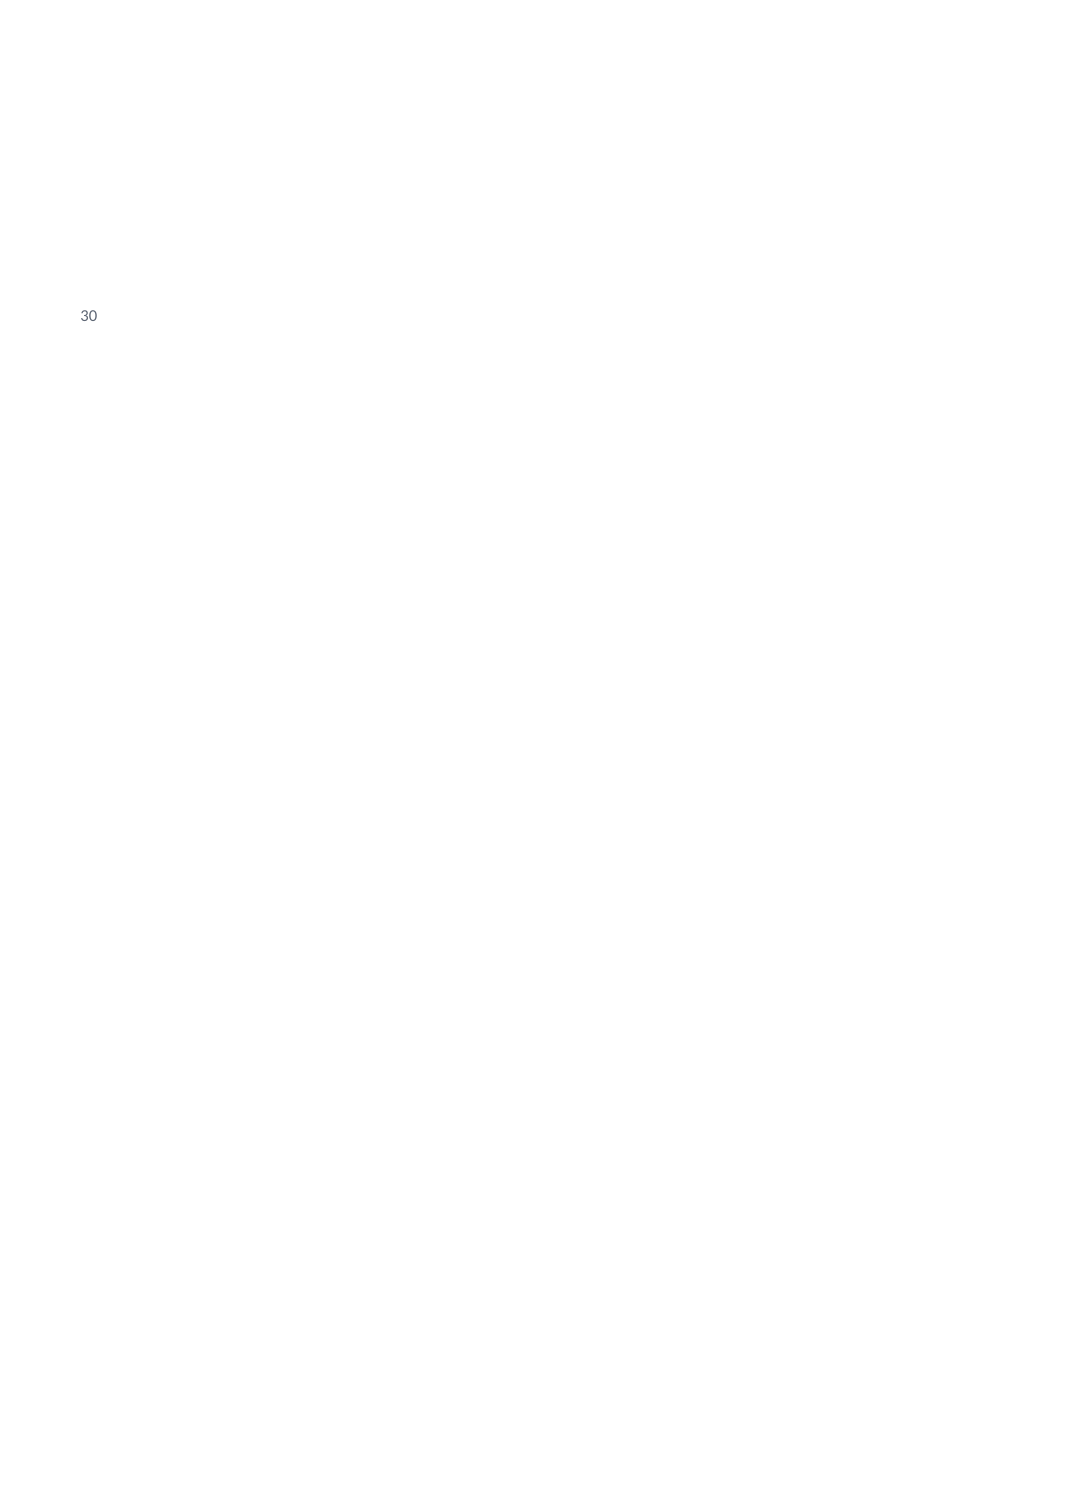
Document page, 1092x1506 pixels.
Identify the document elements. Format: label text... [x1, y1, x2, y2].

text 30 [80, 305, 1023, 325]
